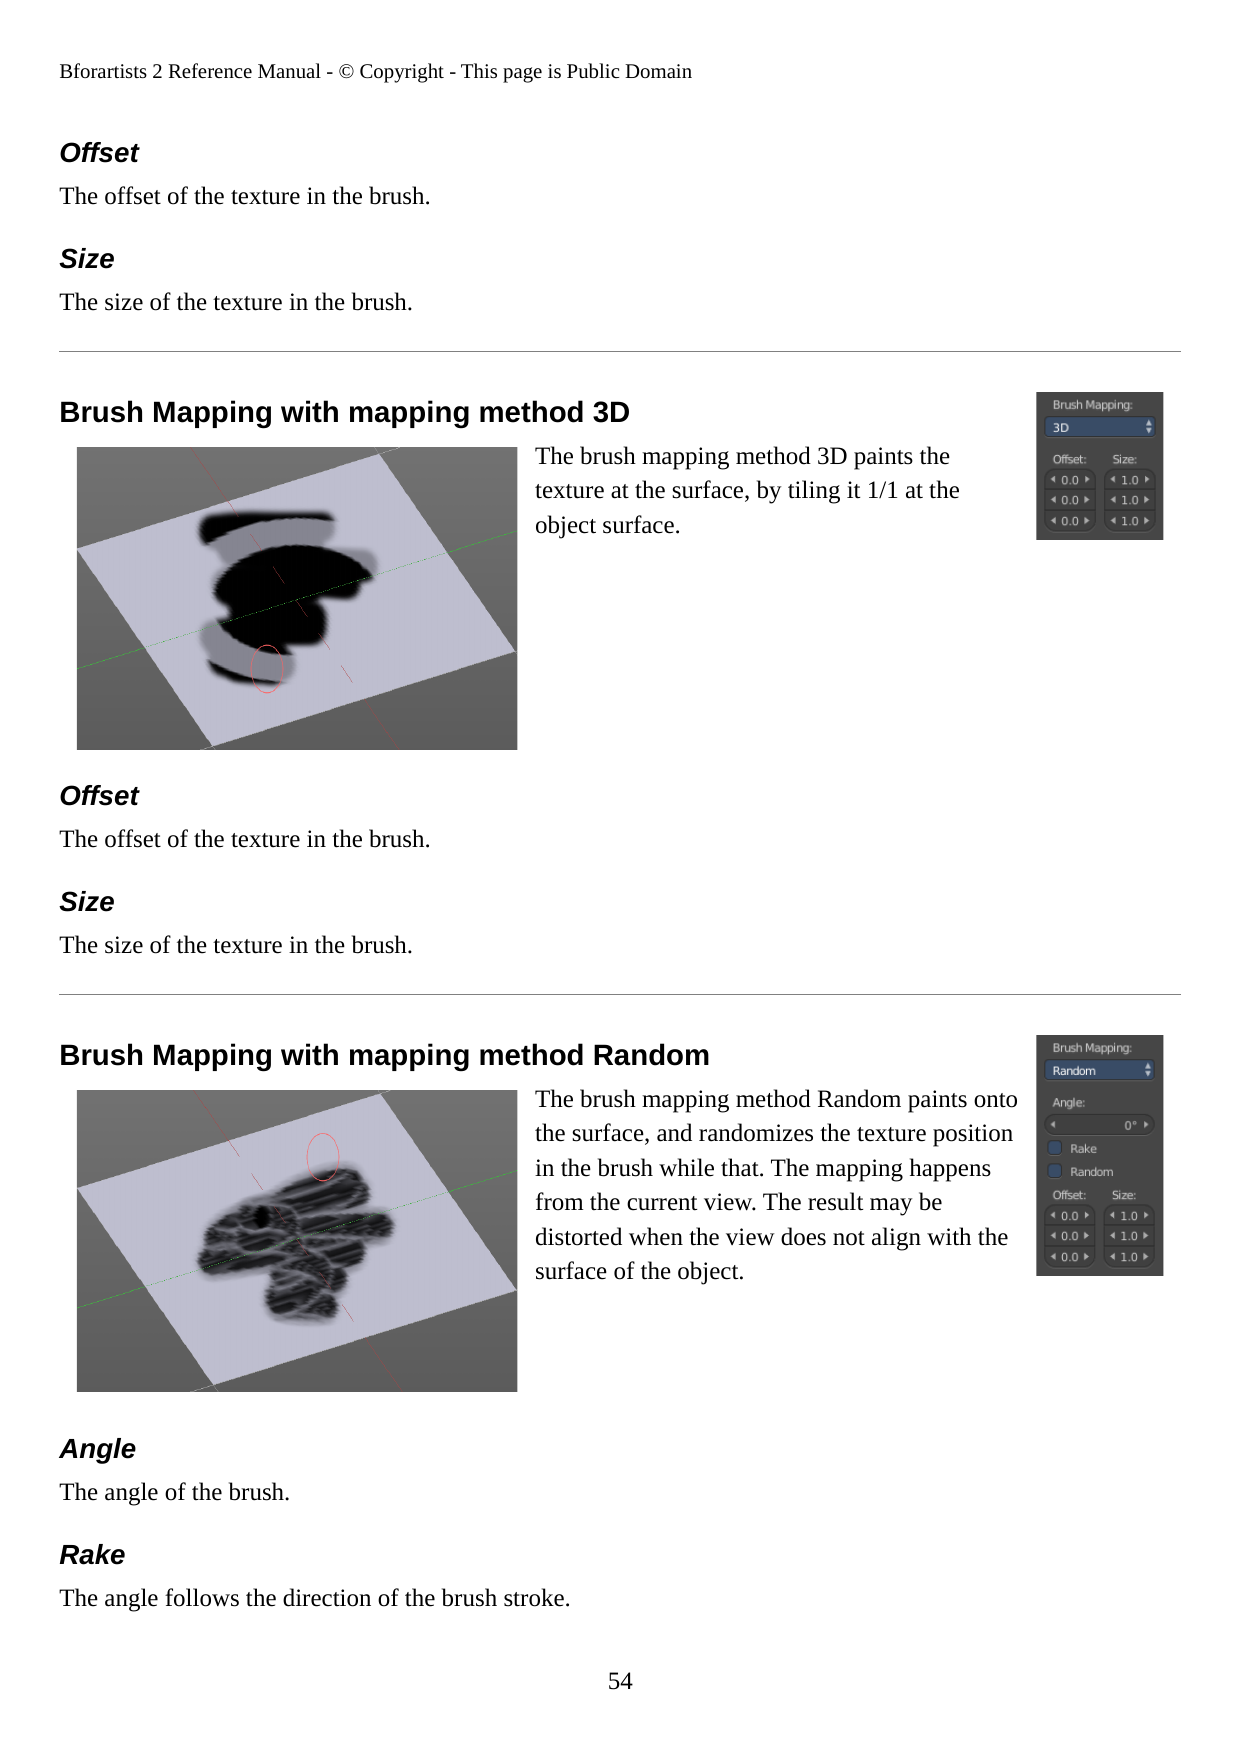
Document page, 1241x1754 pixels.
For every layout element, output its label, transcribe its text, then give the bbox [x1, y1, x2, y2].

subtitle Offset [59, 779, 1181, 811]
subtitle Rake [59, 1538, 1181, 1570]
picture [1036, 1035, 1164, 1276]
subtitle Angle [59, 1432, 1181, 1464]
text The brush mapping method Random paints onto the surface, and randomizes the texture position in the brush while that. The mapping happens from the current view. The result may be distorted when the view does not align with the surface of the object. [59, 1084, 1181, 1285]
subtitle Size [59, 886, 1181, 917]
text The brush mapping method 3D paints the texture at the surface, by tiling it 1/1 at the object surface. [59, 441, 1036, 539]
text The angle follows the direction of the brush stroke. [59, 1583, 1181, 1611]
picture [76, 1090, 518, 1392]
text The offset of the texture in the brush. [59, 181, 1181, 210]
text The size of the texture in the brush. [59, 930, 1181, 959]
subtitle Brush Mapping with mapping method Random [59, 1038, 1036, 1071]
text The angle of the brush. [59, 1477, 1181, 1505]
text The size of the texture in the brush. [59, 287, 1181, 316]
subtitle Brush Mapping with mapping method 3D [59, 395, 1036, 428]
picture [76, 447, 518, 750]
text The offset of the texture in the brush. [59, 824, 1181, 853]
subtitle Offset [59, 137, 1181, 168]
subtitle Size [59, 243, 1181, 274]
picture [1036, 392, 1164, 540]
